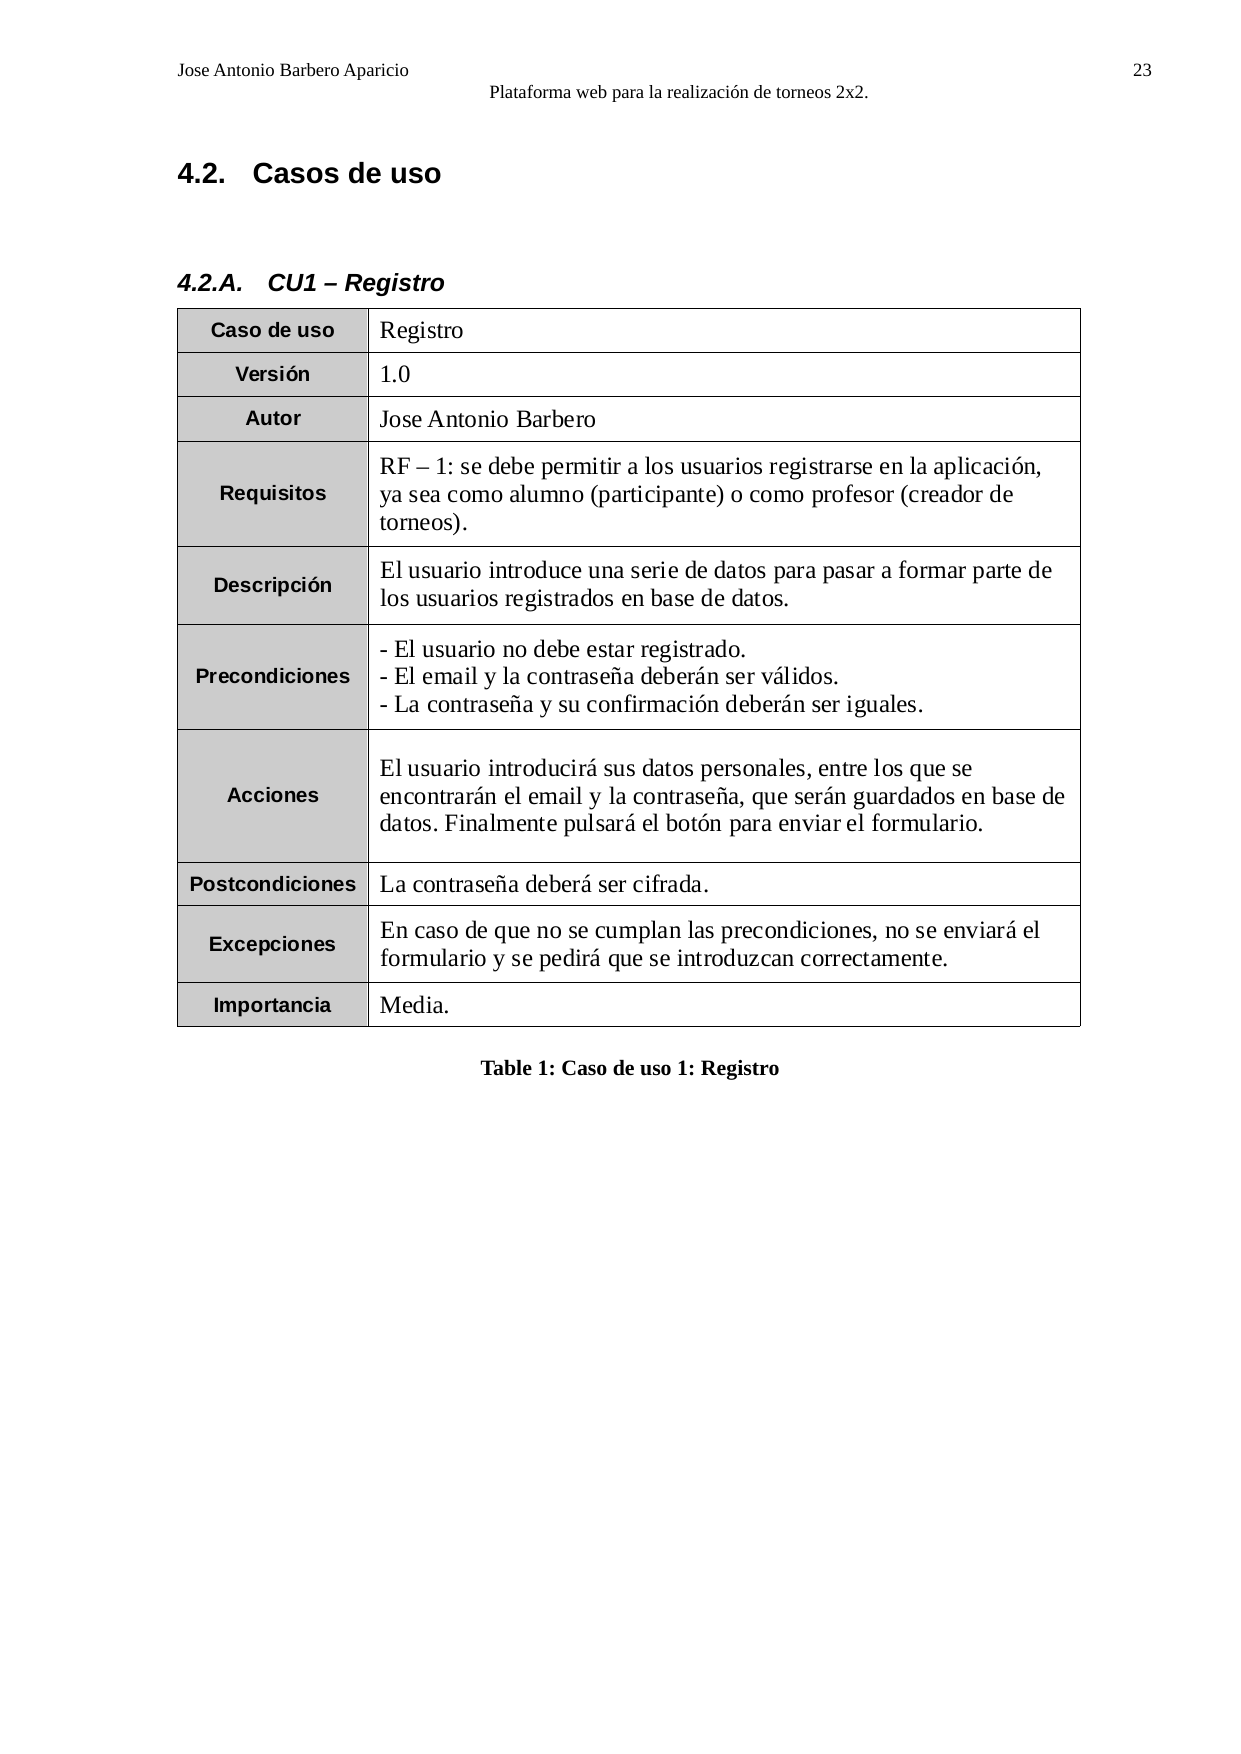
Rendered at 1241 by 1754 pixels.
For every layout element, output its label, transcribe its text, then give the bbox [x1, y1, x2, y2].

text Table 1: Caso de uso 1: Registro [177, 308, 1083, 1080]
subtitle Casos de uso [177, 156, 1152, 190]
subtitle CU1 – Registro [177, 268, 1152, 296]
